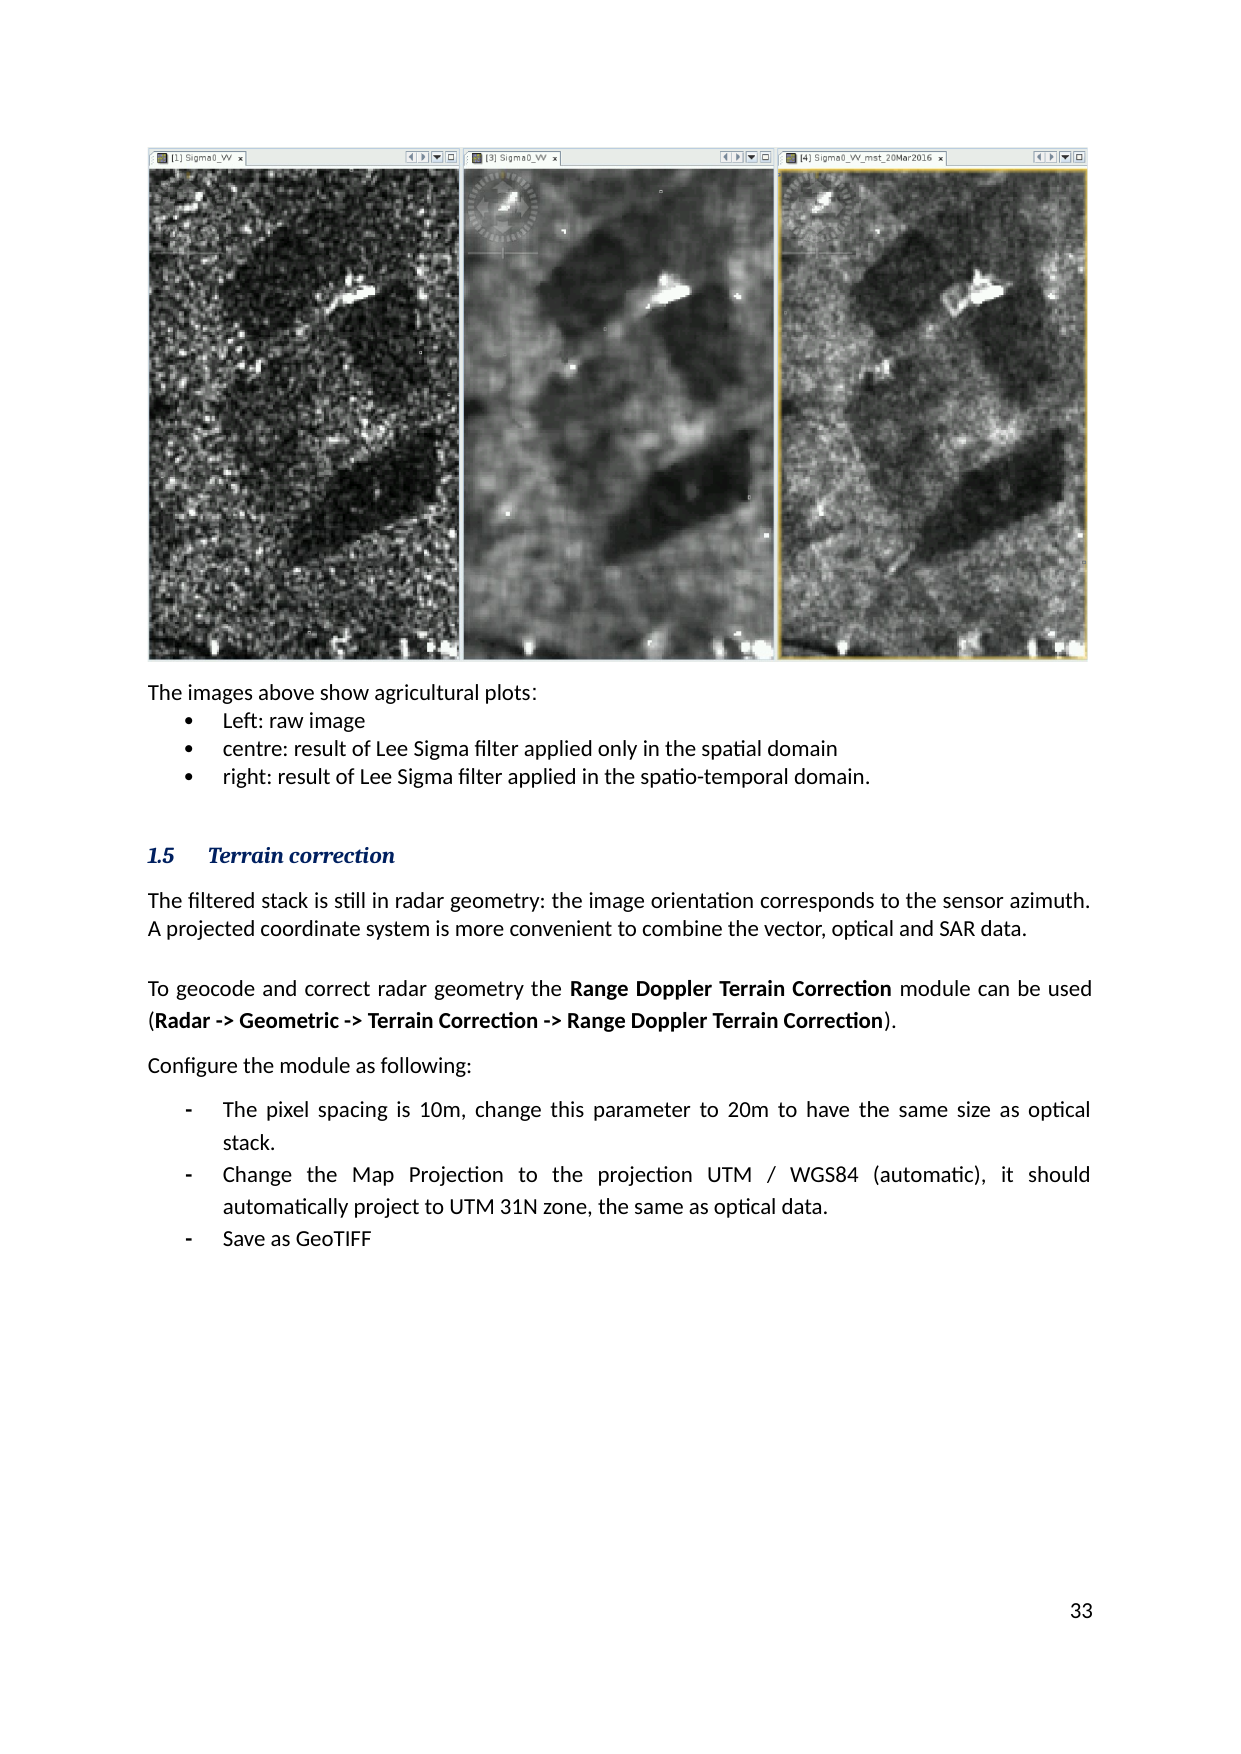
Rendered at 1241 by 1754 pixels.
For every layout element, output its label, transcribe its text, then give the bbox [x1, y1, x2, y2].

text The filtered stack is still in radar geometry: the image orientation corresponds to the sensor azimuth. A projected coordinate system is more convenient to combine the vector, optical and SAR data. [148, 886, 1093, 942]
text Configure the module as following: [148, 1051, 1093, 1079]
list centre: result of Lee Sigma filter applied only in the spatial domain [185, 734, 1093, 762]
picture [147, 147, 1088, 662]
list right: result of Lee Sigma filter applied in the spatio-temporal domain. [185, 762, 1093, 790]
list Left: raw image [185, 706, 1093, 734]
list Save as GeoTIFF [185, 1224, 1093, 1252]
list Change the Map Projection to the projection UTM / WGS84 (automatic), it should automatically project to UTM 31N zone, the same as optical data. [185, 1160, 1093, 1220]
text The images above show agricultural plots: [148, 678, 1093, 706]
text To geocode and correct radar geometry the Range Doppler Terrain Correction module can be used (Radar -> Geometric -> Terrain Correction -> Range Doppler Terrain Correction). [148, 942, 1093, 1034]
list The pixel spacing is 10m, change this parameter to 20m to have the same size as optical stack. [185, 1096, 1093, 1156]
subtitle Terrain correction [148, 843, 1093, 869]
